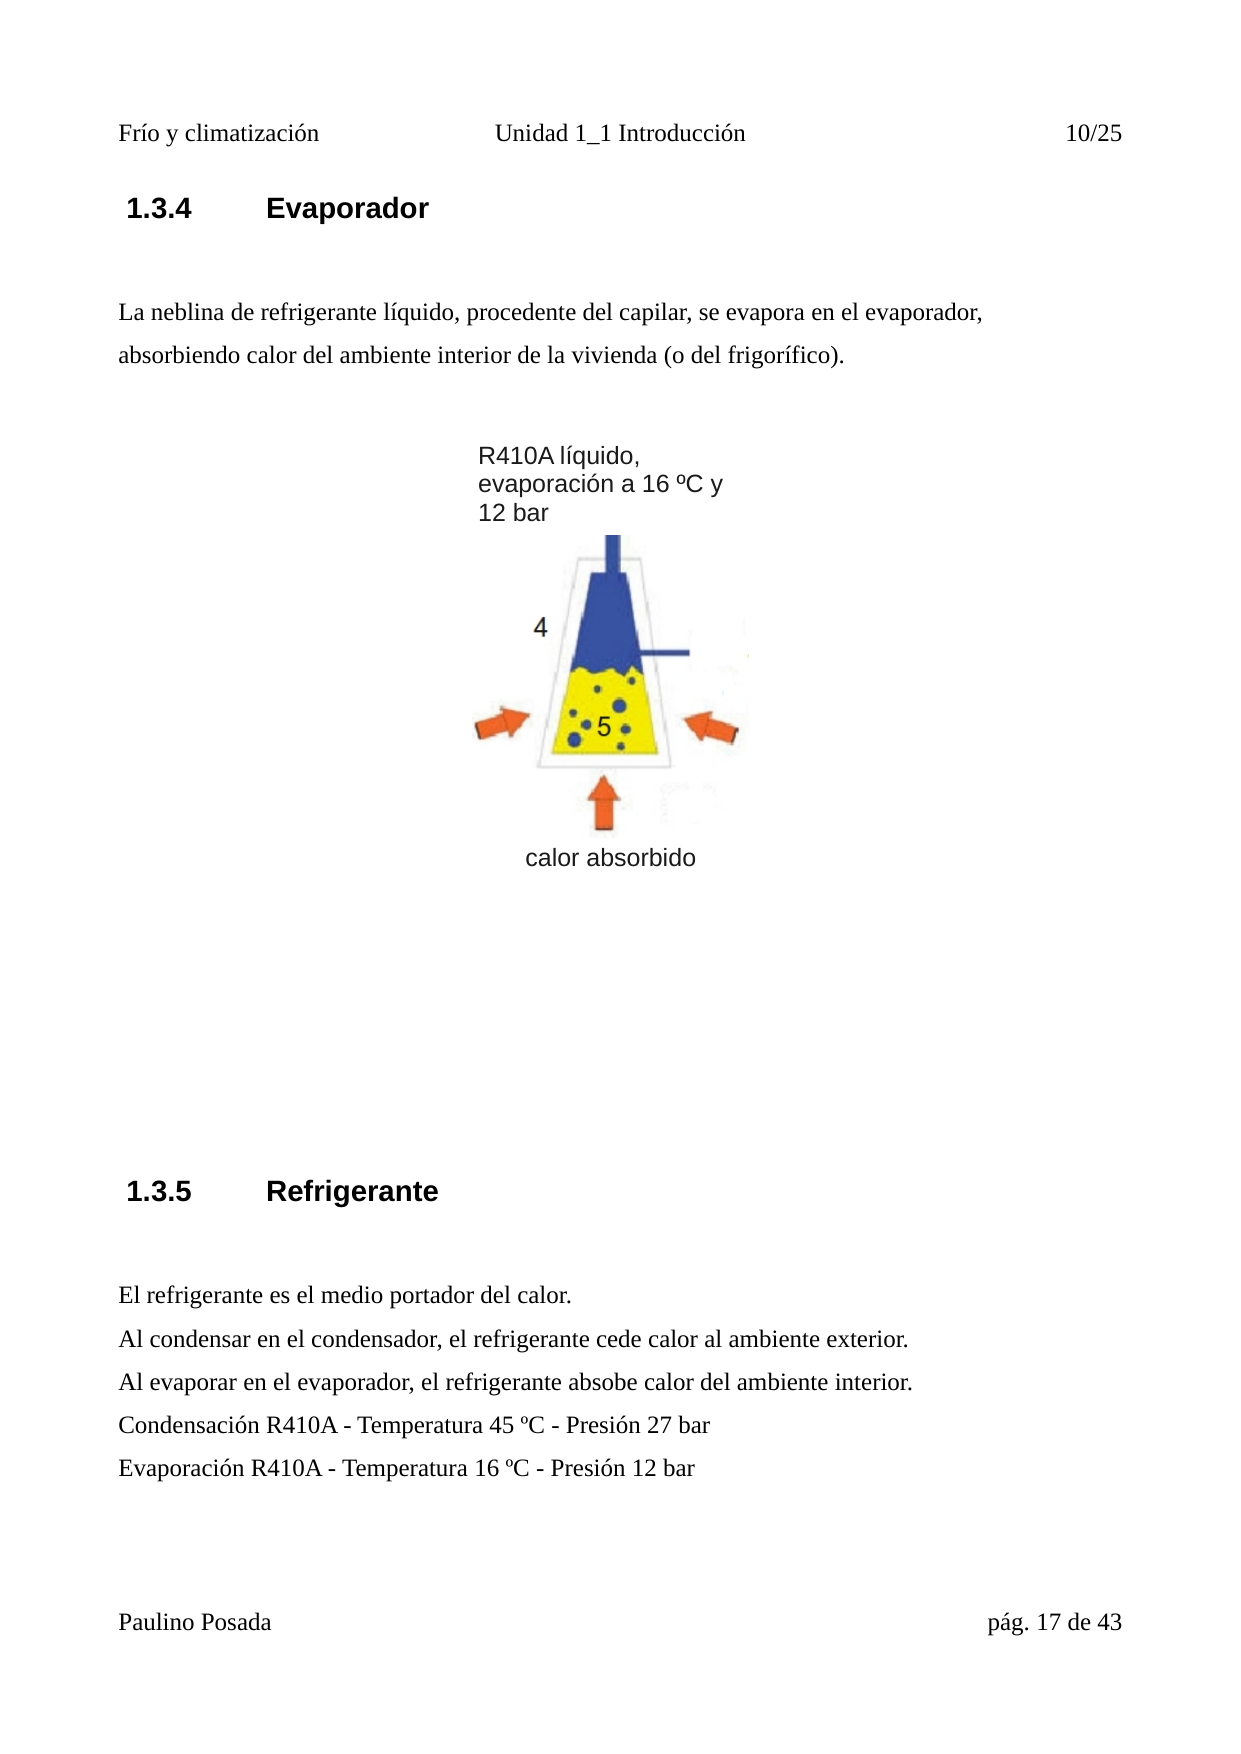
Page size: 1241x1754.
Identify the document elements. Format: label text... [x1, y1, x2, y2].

text absorbiendo calor del ambiente interior de la vivienda (o del frigorífico). [118, 340, 1122, 369]
text La neblina de refrigerante líquido, procedente del capilar, se evapora en el evaporador, [118, 297, 1122, 326]
text Evaporación R410A - Temperatura 16 ºC - Presión 12 bar [118, 1453, 1122, 1482]
text El refrigerante es el medio portador del calor. [118, 1281, 1122, 1309]
subtitle Evaporador [118, 191, 1122, 225]
picture [472, 535, 749, 838]
text Al evaporar en el evaporador, el refrigerante absobe calor del ambiente interior. [118, 1367, 1122, 1396]
text Condensación R410A - Temperatura 45 ºC - Presión 27 bar [118, 1410, 1122, 1439]
text Al condensar en el condensador, el refrigerante cede calor al ambiente exterior. [118, 1324, 1122, 1352]
subtitle Refrigerante [118, 1174, 1122, 1208]
